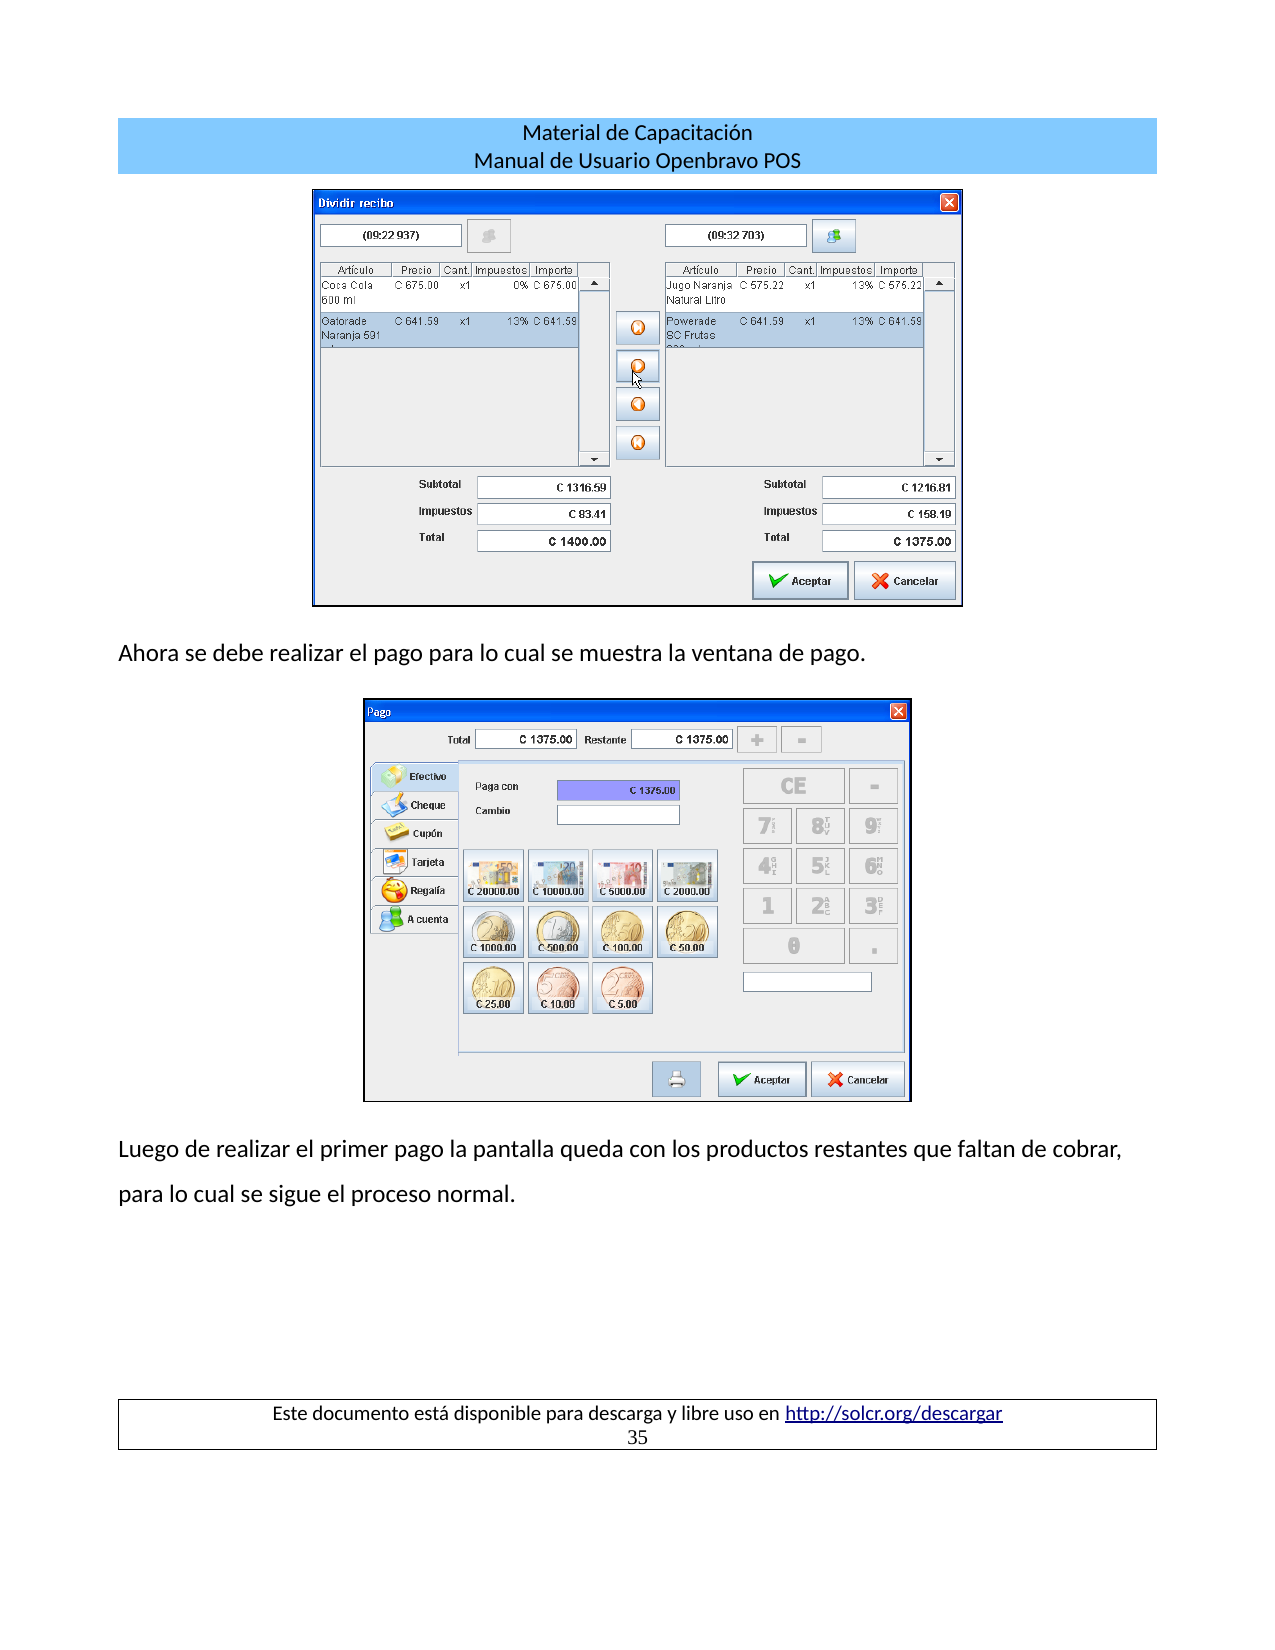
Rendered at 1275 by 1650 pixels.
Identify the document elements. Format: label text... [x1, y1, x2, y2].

text Ahora se debe realizar el pago para lo cual se muestra la ventana de pago. [118, 637, 1157, 668]
text Luego de realizar el primer pago la pantalla queda con los productos restantes que faltan de cobrar, para lo cual se sigue el proceso normal. [118, 1133, 1157, 1209]
